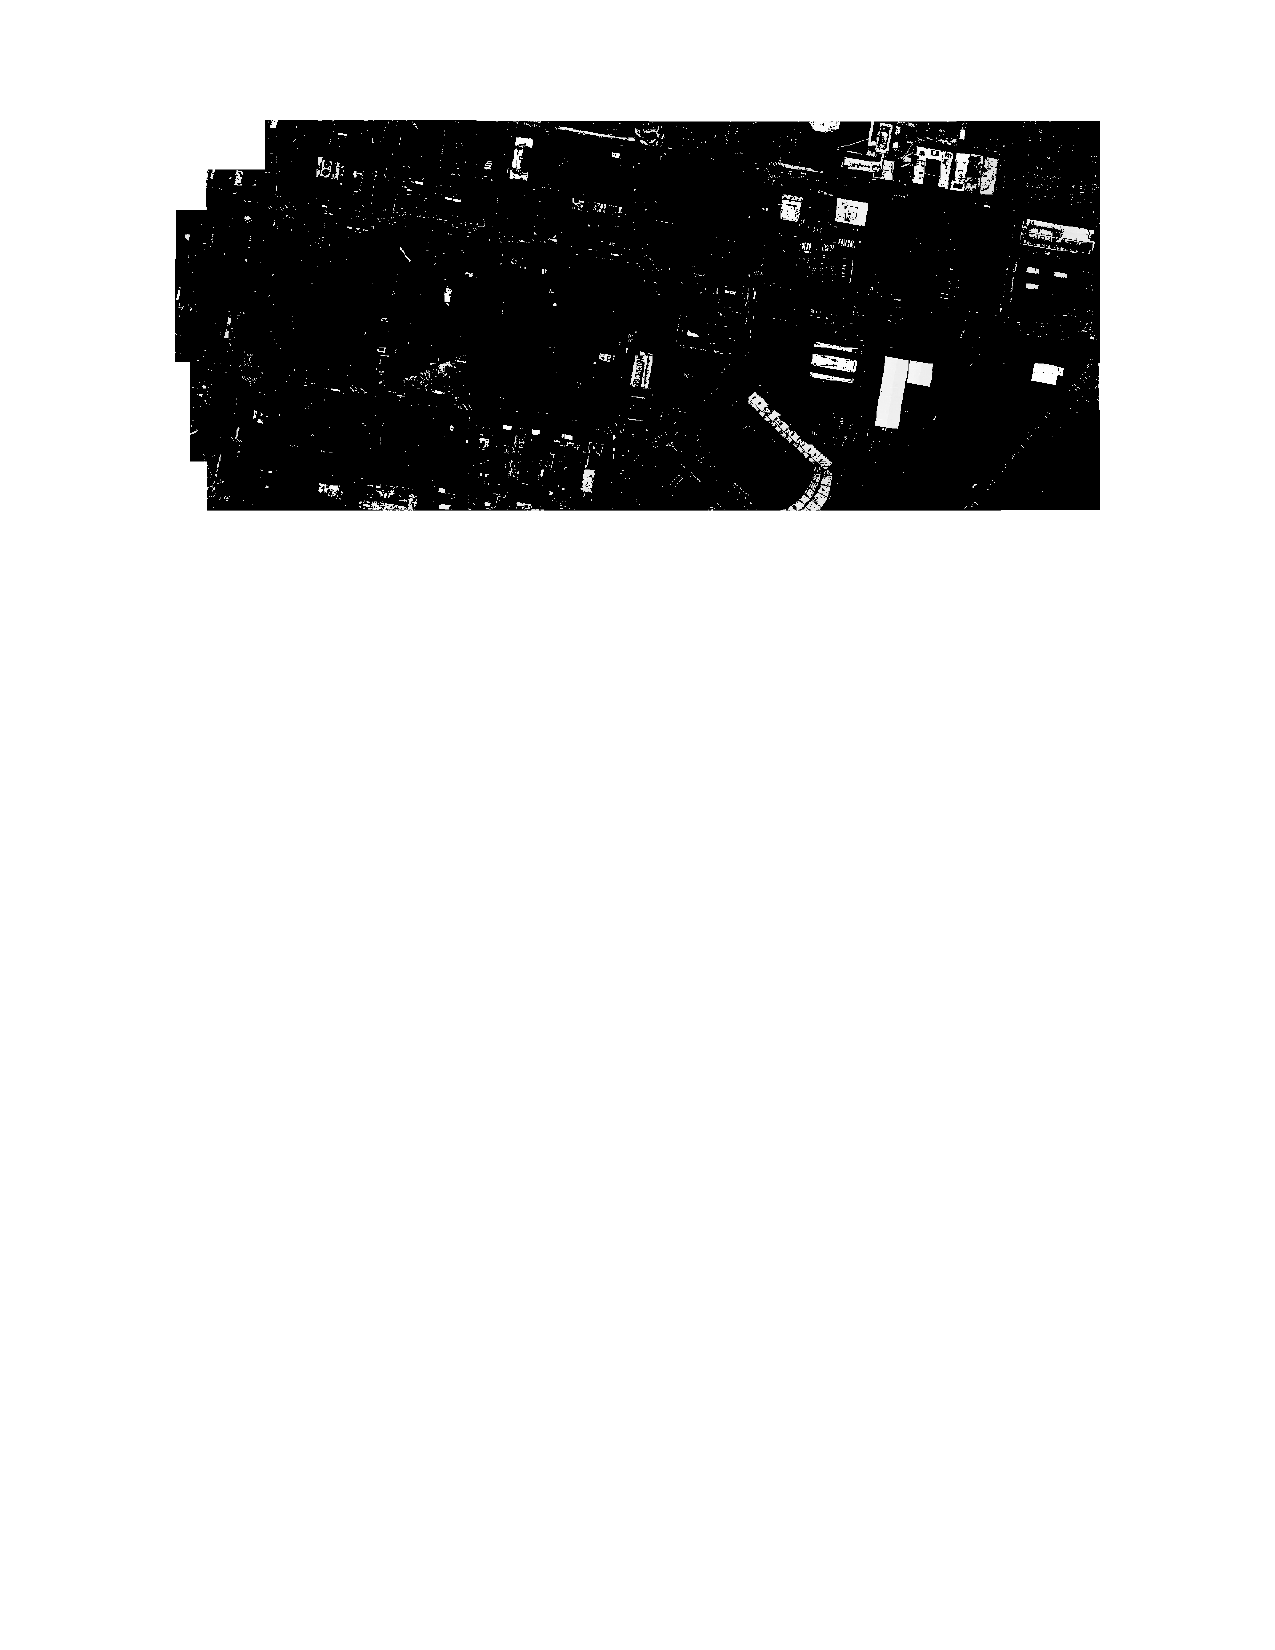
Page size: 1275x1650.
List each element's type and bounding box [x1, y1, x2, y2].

picture [173, 118, 1102, 514]
